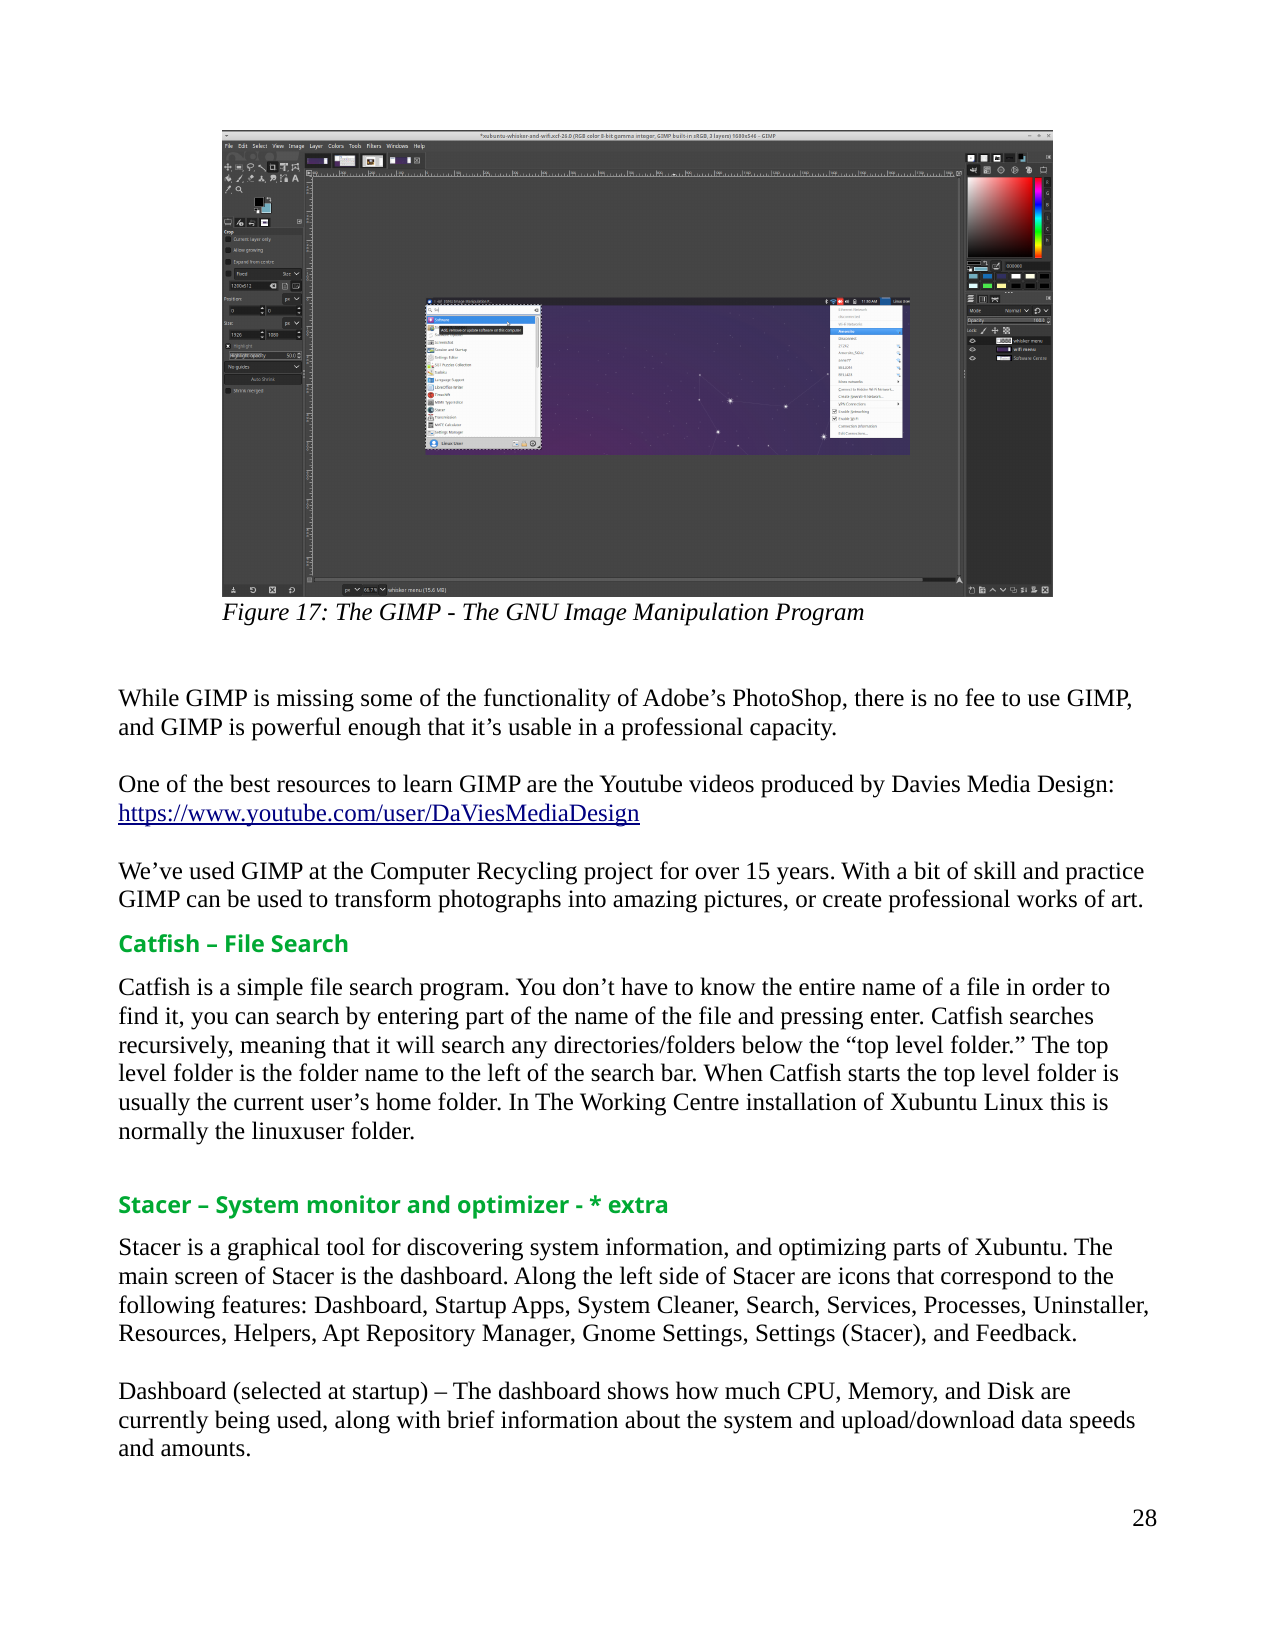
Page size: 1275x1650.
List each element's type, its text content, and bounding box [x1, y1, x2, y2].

text Dashboard (selected at startup) – The dashboard shows how much CPU, Memory, and Disk are currently being used, along with brief information about the system and upload/download data speeds and amounts. [118, 1376, 1157, 1462]
text We’ve used GIMP at the Computer Recycling project for over 15 years. With a bit of skill and practice GIMP can be used to transform photographs into amazing pictures, or create professional works of art. [118, 856, 1157, 913]
text One of the best resources to learn GIMP are the Youtube videos produced by Davies Media Design: https://www.youtube.com/user/DaViesMediaDesign [118, 769, 1157, 827]
text While GIMP is missing some of the functionality of Adobe’s PhotoShop, there is no fee to use GIMP, and GIMP is powerful enough that it’s usable in a professional capacity. [118, 683, 1157, 741]
text Catfish is a simple file search program. You don’t have to know the entire name of a file in order to find it, you can search by entering part of the name of the file and pressing enter. Catfish searches recursively, meaning that it will search any directories/folders below the “top level folder.” The top level folder is the folder name to the left of the search bar. When Catfish starts the top level folder is usually the current user’s home folder. In The Working Centre installation of Xubuntu Linux this is normally the linuxuser folder. [118, 972, 1157, 1145]
text Stacer is a graphical tool for discovering system information, and optimizing parts of Xubuntu. The main screen of Stacer is the dashboard. Along the left side of Stacer are icons that correspond to the following features: Dashboard, Startup Apps, System Cleaner, Search, Services, Processes, Uninstaller, Resources, Helpers, Apt Repository Manager, Gnome Settings, Settings (Stacer), and Feedback. [118, 1232, 1157, 1347]
subtitle Stacer – System monitor and optimizer - * extra [118, 1188, 1157, 1220]
picture [222, 130, 1053, 597]
text Figure 17: The GIMP - The GNU Image Manipulation Program [222, 597, 1053, 626]
subtitle Catfish – File Search [118, 928, 1157, 960]
